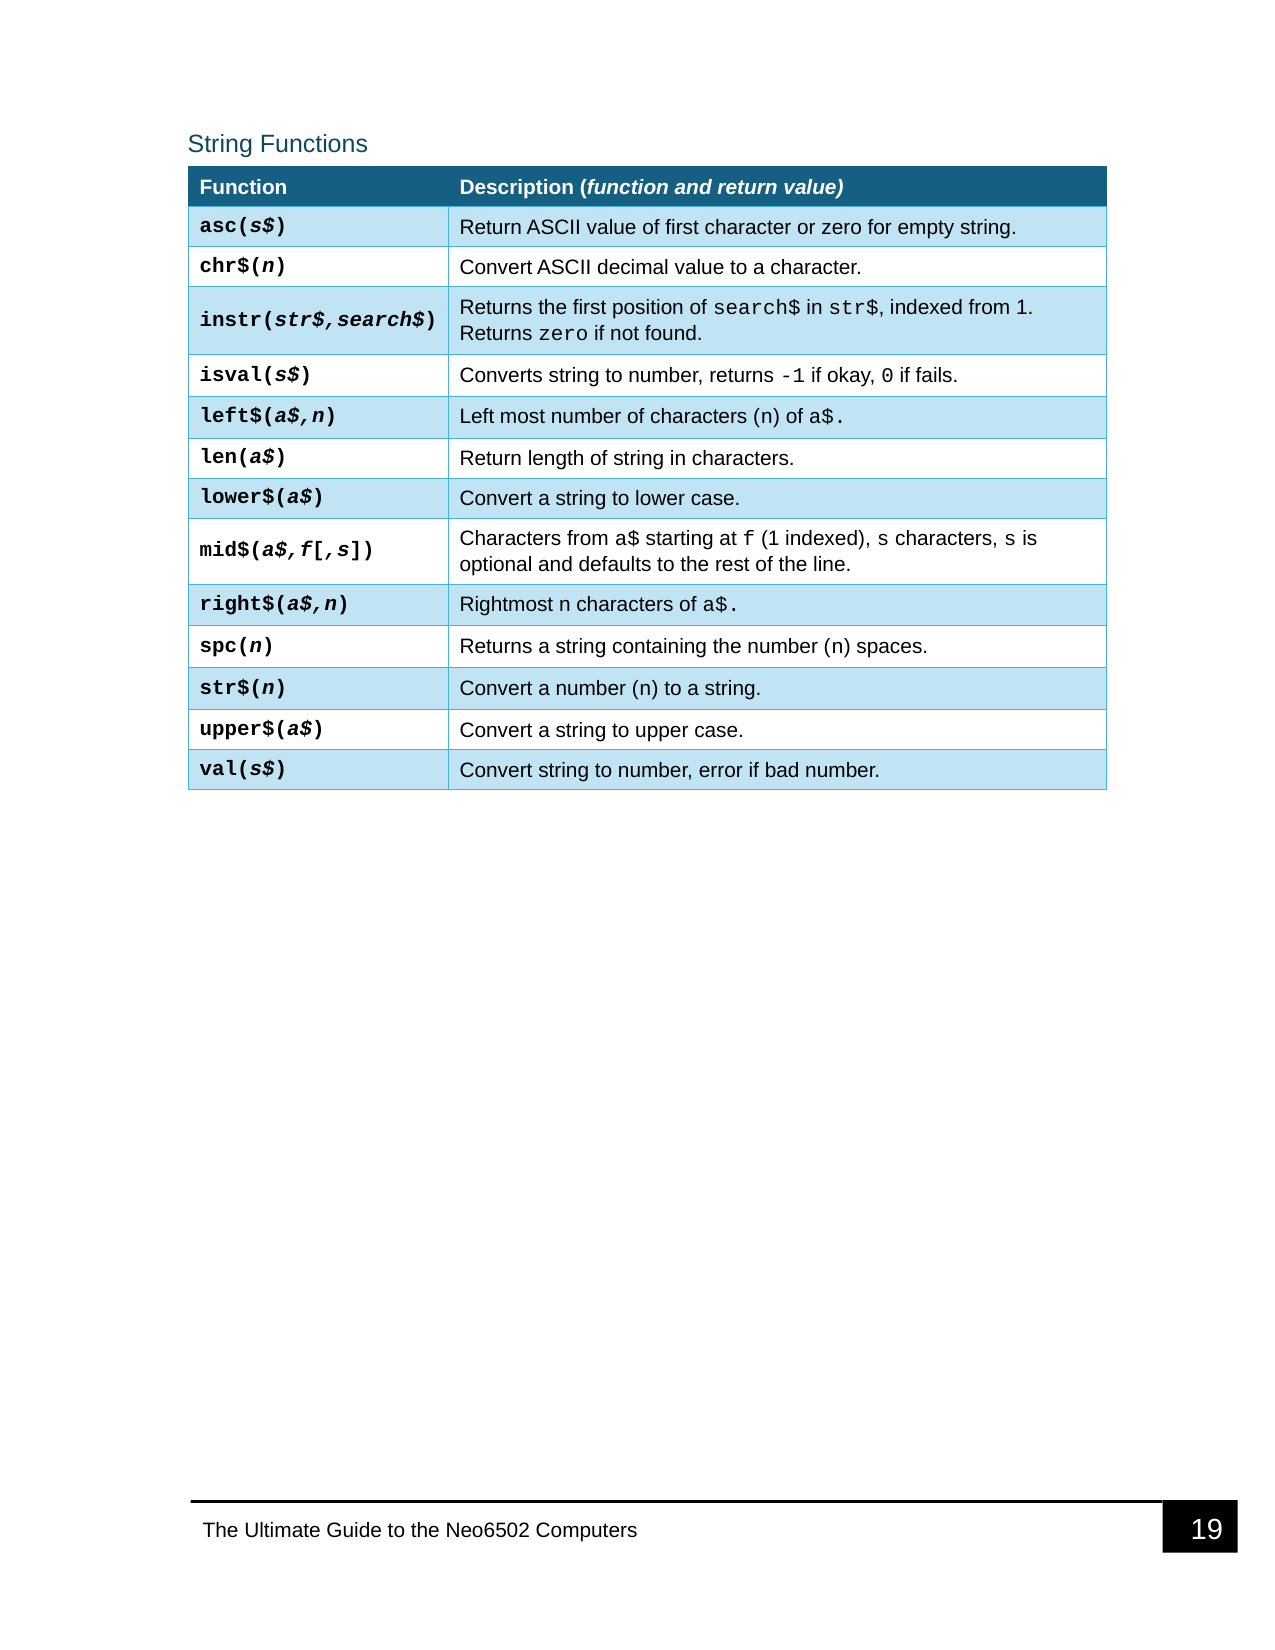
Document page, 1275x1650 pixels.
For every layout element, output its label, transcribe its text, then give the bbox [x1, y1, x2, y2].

table_cell Convert string to number, error if bad number. [449, 750, 1106, 789]
table_cell mid$(a$,f[,s]) [189, 519, 448, 583]
table_cell val(s$) [189, 750, 448, 789]
table_cell lower$(a$) [189, 479, 448, 518]
table_cell left$(a$,n) [189, 397, 448, 438]
table_cell instr(str$,search$) [189, 287, 448, 354]
table_cell Convert a string to lower case. [449, 479, 1106, 518]
table_cell str$(n) [189, 668, 448, 709]
table_cell Convert a number (n) to a string. [449, 668, 1106, 709]
table_header Description (function and return value) [449, 167, 1106, 206]
table_cell isval(s$) [189, 355, 448, 396]
table_cell Rightmost n characters of a$. [449, 585, 1106, 625]
table_cell chr$(n) [189, 247, 448, 286]
table_cell Characters from a$ starting at f (1 indexed), s characters, s is optional and defaults to the rest of the line. [449, 519, 1106, 583]
table_cell len(a$) [189, 439, 448, 478]
subtitle String Functions [187, 129, 1162, 158]
table_cell asc(s$) [189, 207, 448, 246]
table_cell Return ASCII value of first character or zero for empty string. [449, 207, 1106, 246]
table_cell spc(n) [189, 626, 448, 667]
table_cell upper$(a$) [189, 710, 448, 749]
table_cell Convert a string to upper case. [449, 710, 1106, 749]
table_cell Left most number of characters (n) of a$. [449, 397, 1106, 438]
table_cell Returns the first position of search$ in str$, indexed from 1. Returns zero if not found. [449, 287, 1106, 354]
table_cell right$(a$,n) [189, 585, 448, 625]
table_header Function [189, 167, 448, 206]
table_cell Convert ASCII decimal value to a character. [449, 247, 1106, 286]
table_cell Return length of string in characters. [449, 439, 1106, 478]
table_cell Returns a string containing the number (n) spaces. [449, 626, 1106, 667]
table_cell Converts string to number, returns -1 if okay, 0 if fails. [449, 355, 1106, 396]
